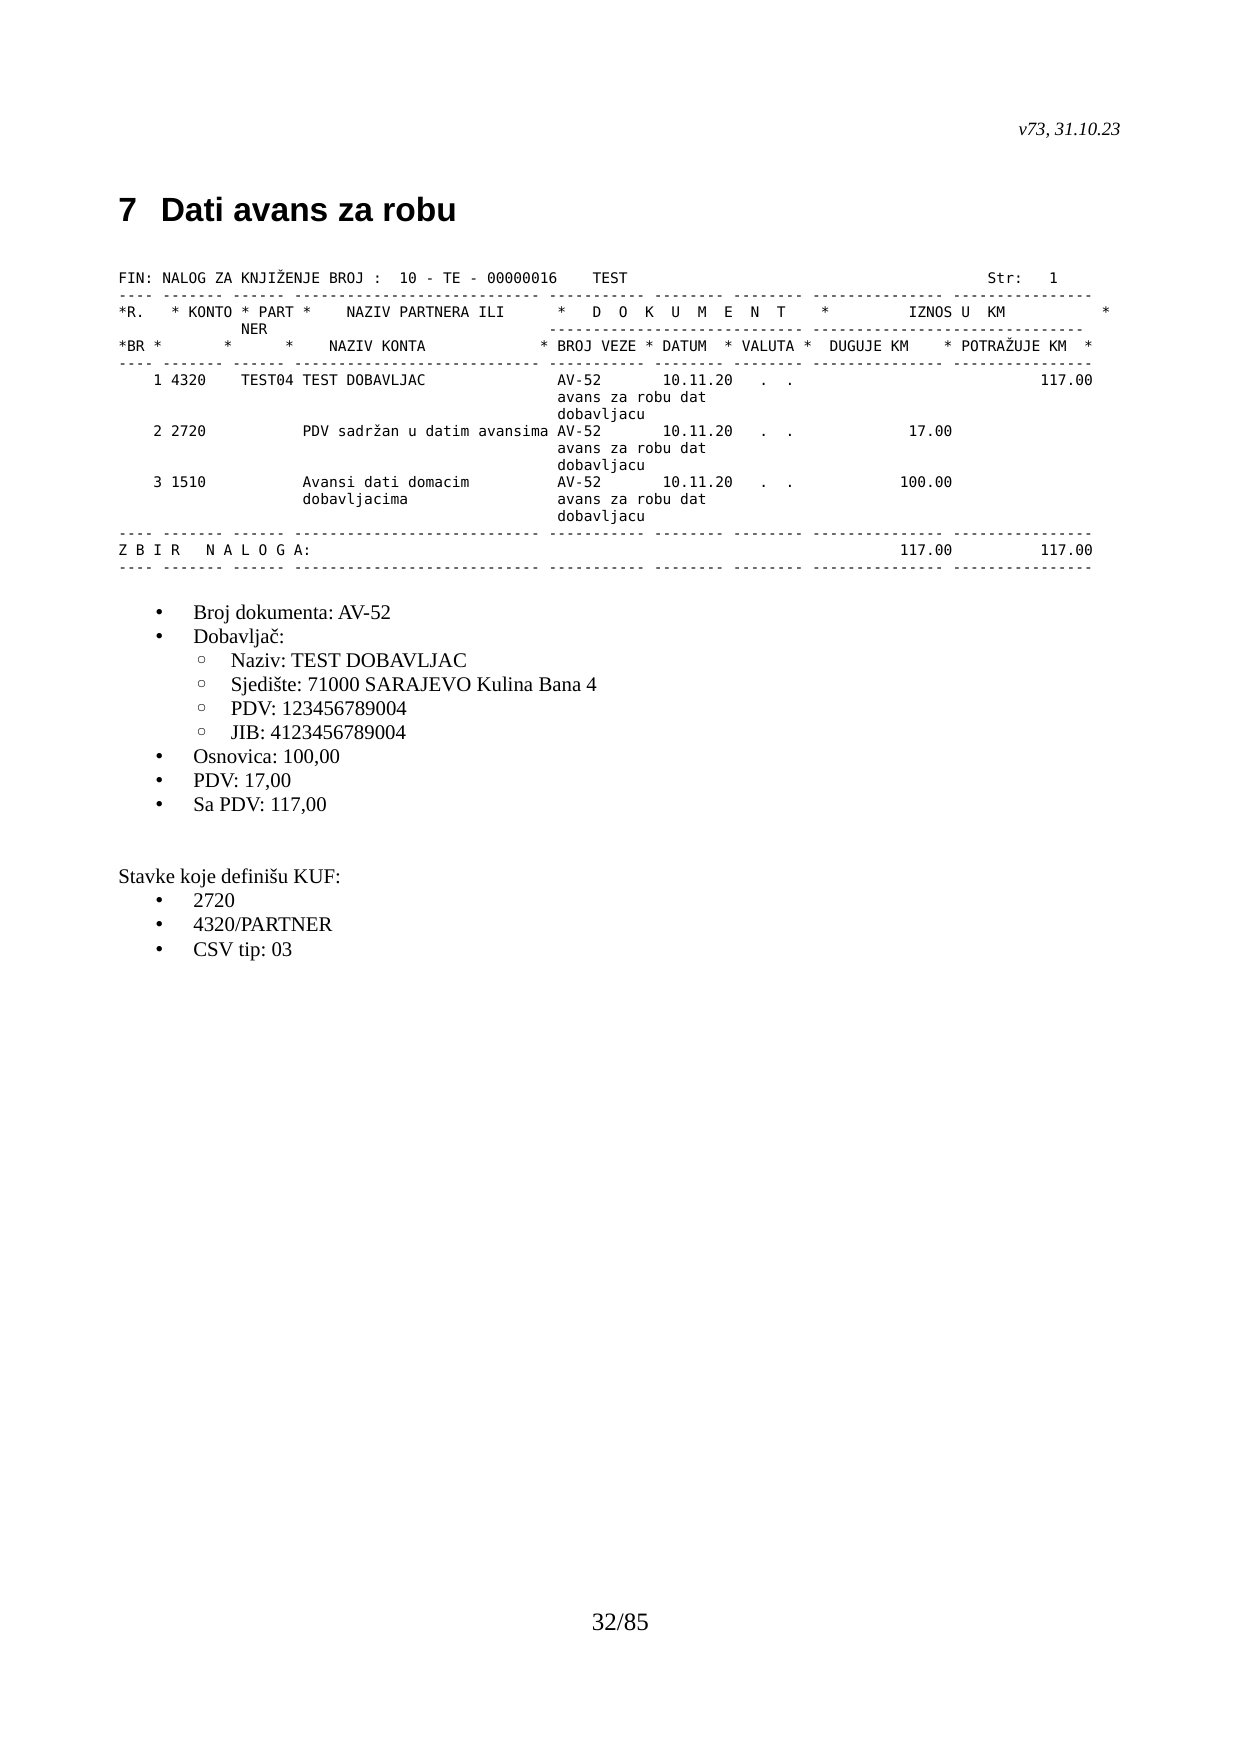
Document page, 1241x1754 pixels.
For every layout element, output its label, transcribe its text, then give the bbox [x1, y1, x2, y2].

text dobavljacu [118, 508, 1122, 524]
text FIN: NALOG ZA KNJIŽENJE BROJ : 10 - TE - 00000016 TEST Str: 1 [118, 270, 1122, 287]
list 4320/PARTNER [156, 912, 1122, 936]
text dobavljacu [118, 457, 1122, 474]
text ---- ------- ------ ---------------------------- ----------- -------- -------- --------------- ---------------- [118, 355, 1122, 372]
list Sjedište: 71000 SARAJEVO Kulina Bana 4 [193, 672, 1122, 696]
list Broj dokumenta: AV-52 [156, 599, 1122, 624]
list PDV: 123456789004 [193, 696, 1122, 720]
subtitle Dati avans za robu [118, 190, 1122, 229]
text ---- ------- ------ ---------------------------- ----------- -------- -------- --------------- ---------------- [118, 524, 1122, 542]
list Naziv: TEST DOBAVLJAC [193, 648, 1122, 672]
text dobavljacu [118, 406, 1122, 423]
text avans za robu dat [118, 389, 1122, 406]
text dobavljacima avans za robu dat [118, 491, 1122, 508]
text *R. * KONTO * PART * NAZIV PARTNERA ILI * D O K U M E N T * IZNOS U KM * [118, 304, 1122, 321]
list CSV tip: 03 [156, 936, 1122, 961]
text 3 1510 Avansi dati domacim AV-52 10.11.20 . . 100.00 [118, 474, 1122, 491]
text avans za robu dat [118, 440, 1122, 457]
text Stavke koje definišu KUF: [118, 864, 1122, 888]
list 2720 [156, 888, 1122, 912]
text NER ----------------------------- ------------------------------- [118, 321, 1122, 338]
list Sa PDV: 117,00 [156, 792, 1122, 816]
text Z B I R N A L O G A: 117.00 117.00 [118, 542, 1122, 558]
list Dobavljač: [156, 624, 1122, 648]
text 1 4320 TEST04 TEST DOBAVLJAC AV-52 10.11.20 . . 117.00 [118, 372, 1122, 389]
text *BR * * * NAZIV KONTA * BROJ VEZE * DATUM * VALUTA * DUGUJE KM * POTRAŽUJE KM * [118, 338, 1122, 355]
text 2 2720 PDV sadržan u datim avansima AV-52 10.11.20 . . 17.00 [118, 423, 1122, 440]
text ---- ------- ------ ---------------------------- ----------- -------- -------- --------------- ---------------- [118, 558, 1122, 576]
list JIB: 4123456789004 [193, 720, 1122, 744]
text ---- ------- ------ ---------------------------- ----------- -------- -------- --------------- ---------------- [118, 287, 1122, 304]
list Osnovica: 100,00 [156, 744, 1122, 768]
list PDV: 17,00 [156, 768, 1122, 792]
